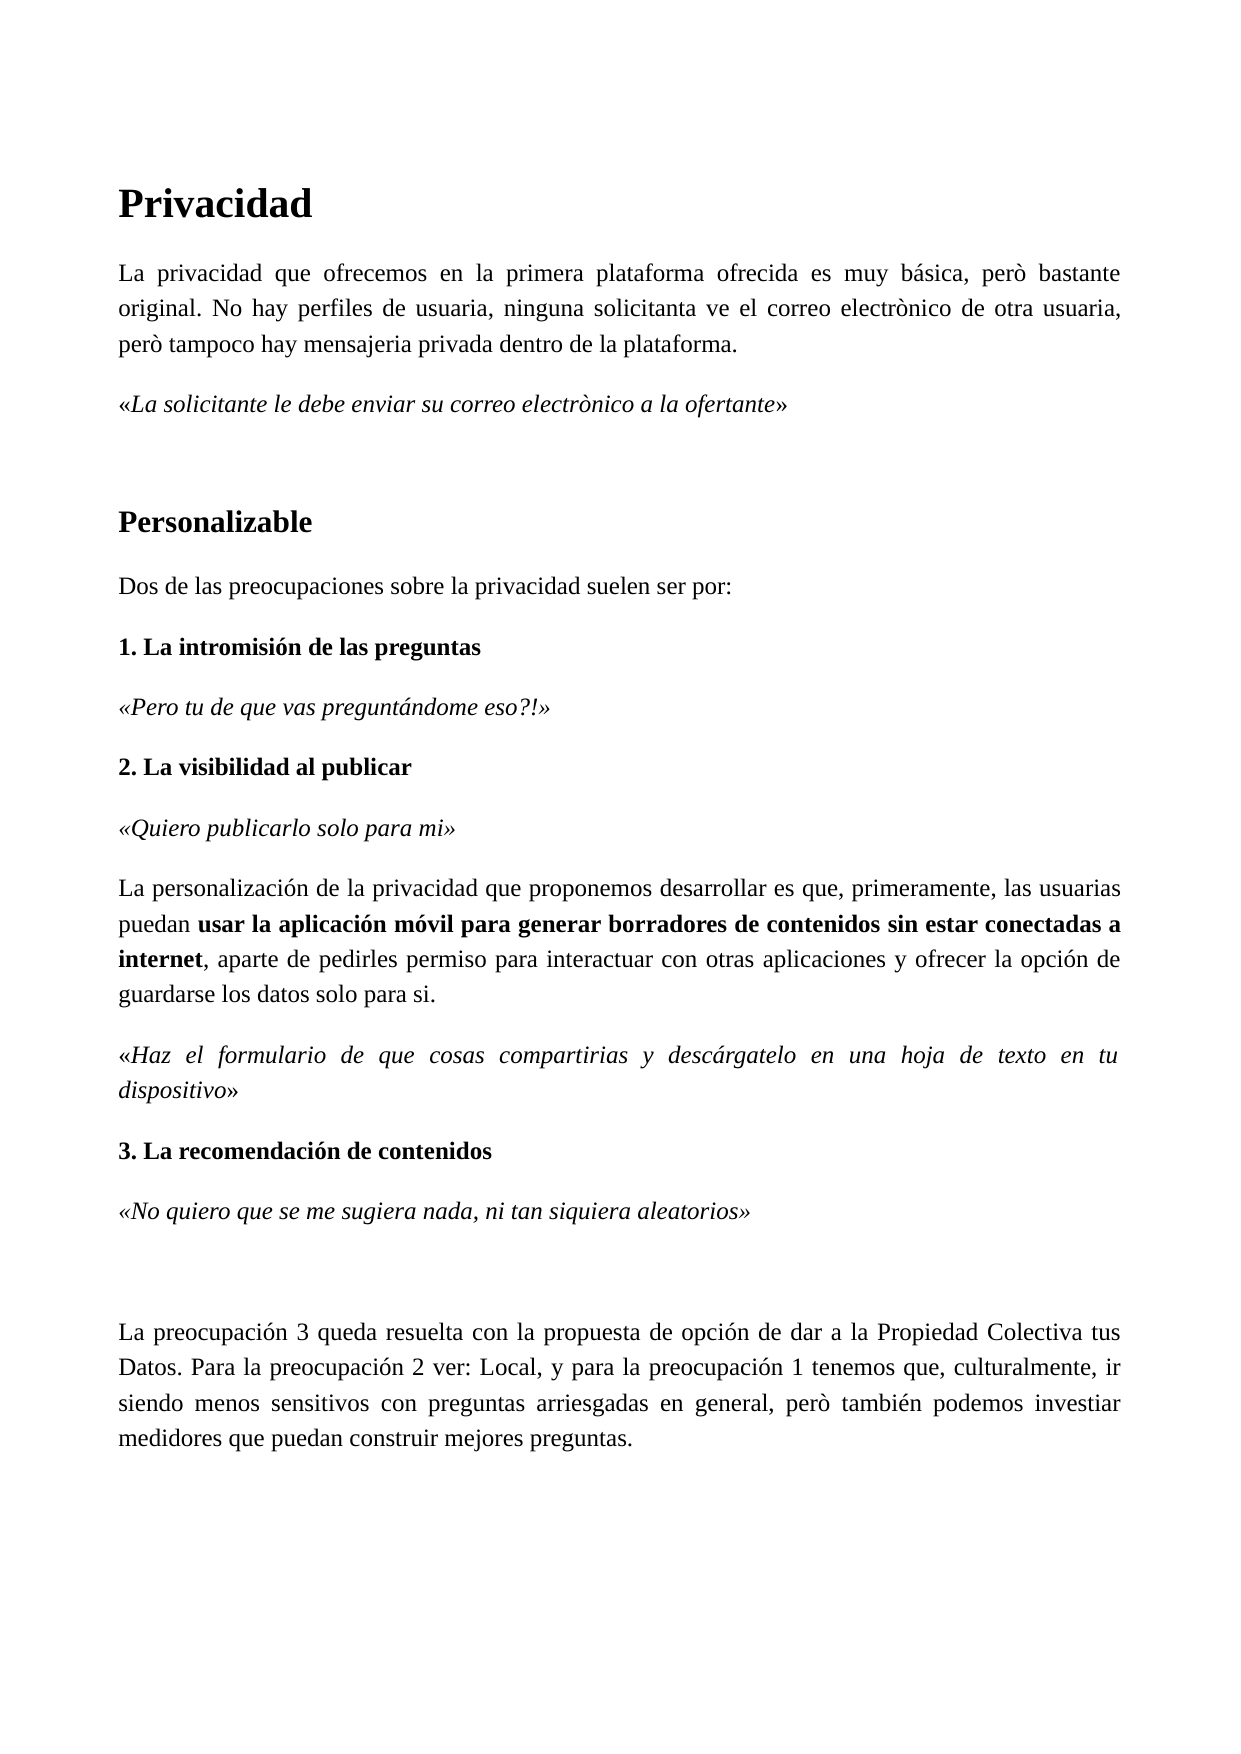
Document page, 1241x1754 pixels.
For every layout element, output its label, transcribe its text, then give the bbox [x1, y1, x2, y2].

text «Pero tu de que vas preguntándome eso?!» [118, 685, 1122, 721]
text «No quiero que se me sugiera nada, ni tan siquiera aleatorios» [118, 1189, 1122, 1225]
text La personalización de la privacidad que proponemos desarrollar es que, primeramente, las usuarias puedan usar la aplicación móvil para generar borradores de contenidos sin estar conectadas a internet, aparte de pedirles permiso para interactuar con otras aplicaciones y ofrecer la opción de guardarse los datos solo para si. [118, 867, 1122, 1008]
text La privacidad que ofrecemos en la primera plataforma ofrecida es muy básica, però bastante original. No hay perfiles de usuaria, ninguna solicitanta ve el correo electrònico de otra usuaria, però tampoco hay mensajeria privada dentro de la plataforma. [118, 251, 1122, 358]
text La preocupación 3 queda resuelta con la propuesta de opción de dar a la Propiedad Colectiva tus Datos. Para la preocupación 2 ver: Local, y para la preocupación 1 tenemos que, culturalmente, ir siendo menos sensitivos con preguntas arriesgadas en general, però también podemos investiar medidores que puedan construir mejores preguntas. [118, 1310, 1122, 1452]
text 1. La intromisión de las preguntas [118, 625, 1122, 660]
text Personalizable [118, 503, 1122, 539]
text «Quiero publicarlo solo para mi» [118, 806, 1122, 842]
text 2. La visibilidad al publicar [118, 746, 1122, 781]
text 3. La recomendación de contenidos [118, 1129, 1122, 1164]
text «La solicitante le debe enviar su correo electrònico a la ofertante» [118, 383, 1122, 418]
text Privacidad [118, 178, 1122, 226]
text «Haz el formulario de que cosas compartirias y descárgatelo en una hoja de texto en tu dispositivo» [118, 1033, 1122, 1104]
text Dos de las preocupaciones sobre la privacidad suelen ser por: [118, 564, 1122, 600]
